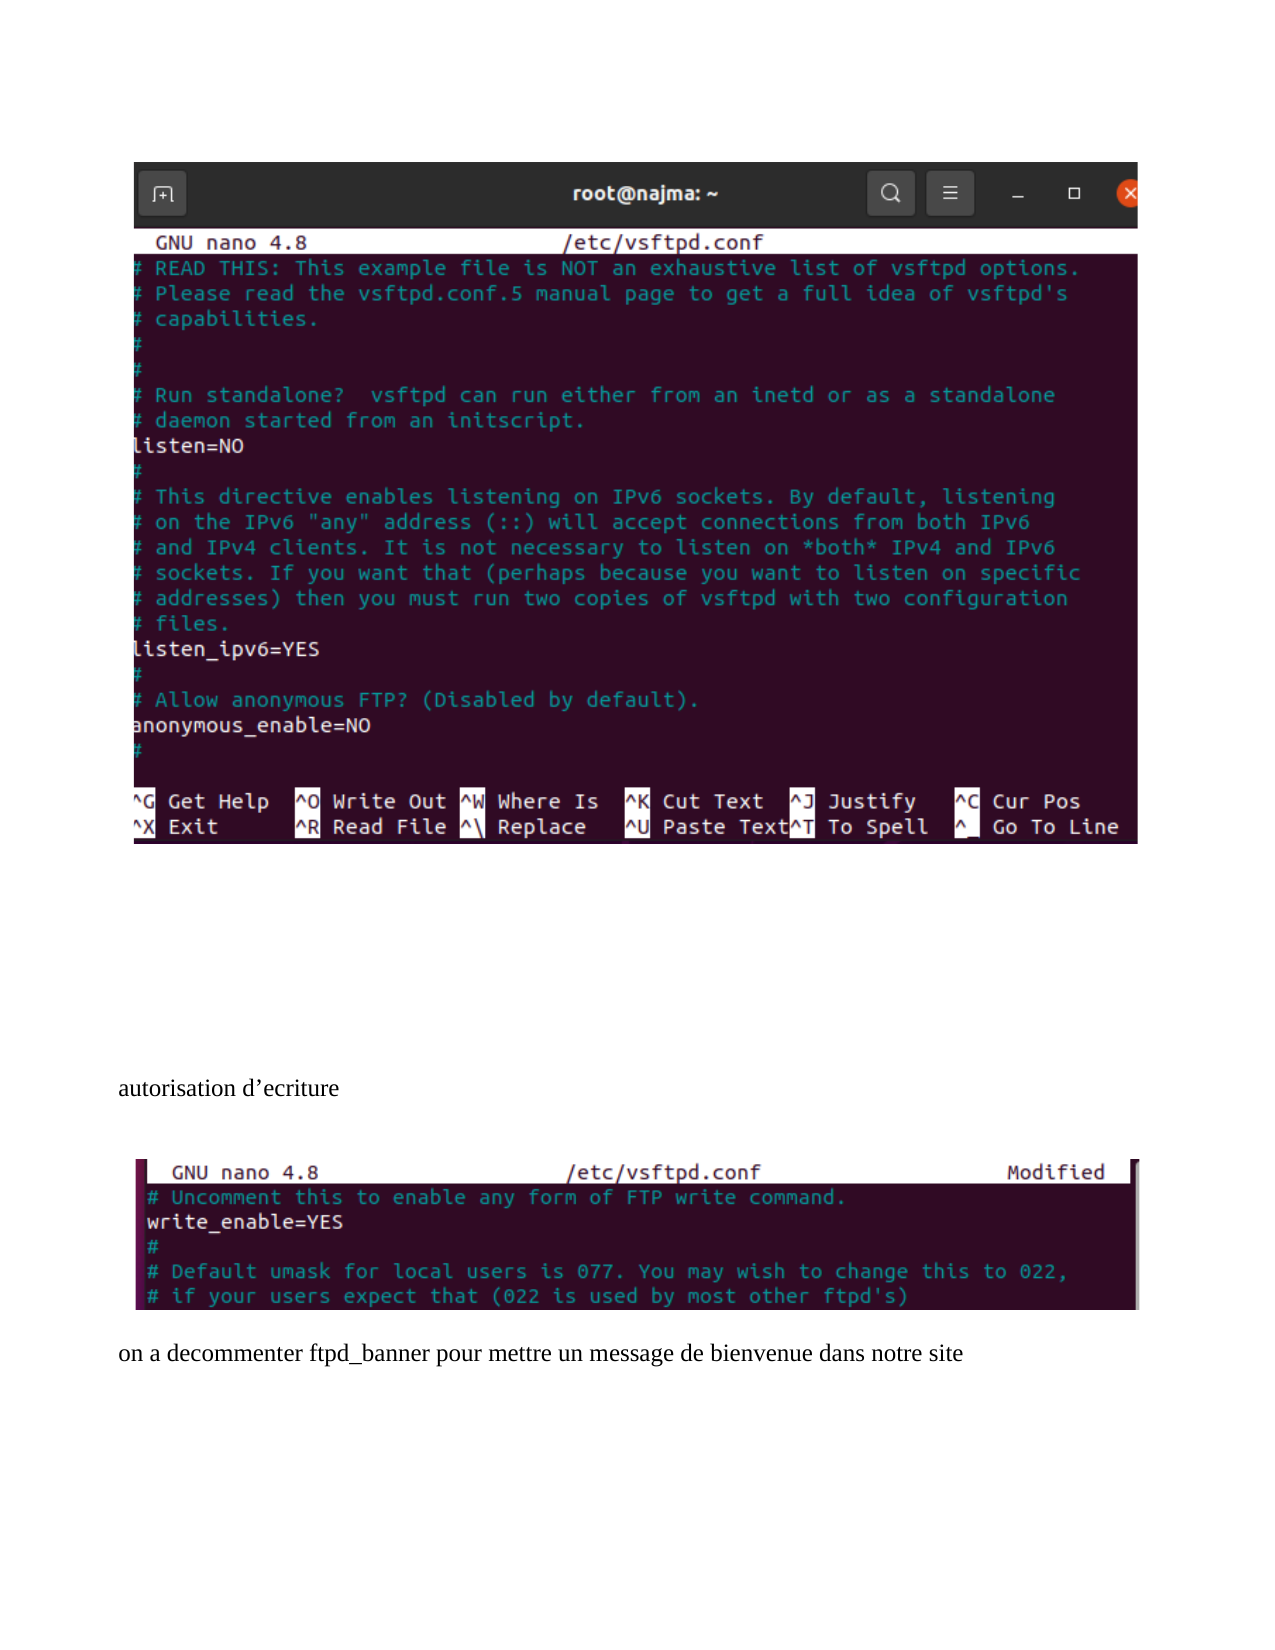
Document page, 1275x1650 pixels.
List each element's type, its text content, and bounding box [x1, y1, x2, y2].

picture [133, 162, 1138, 844]
text on a decommenter ftpd_banner pour mettre un message de bienvenue dans notre site [118, 1338, 1157, 1367]
text autorisation d’ecriture [118, 1073, 1157, 1102]
picture [135, 1159, 1140, 1310]
